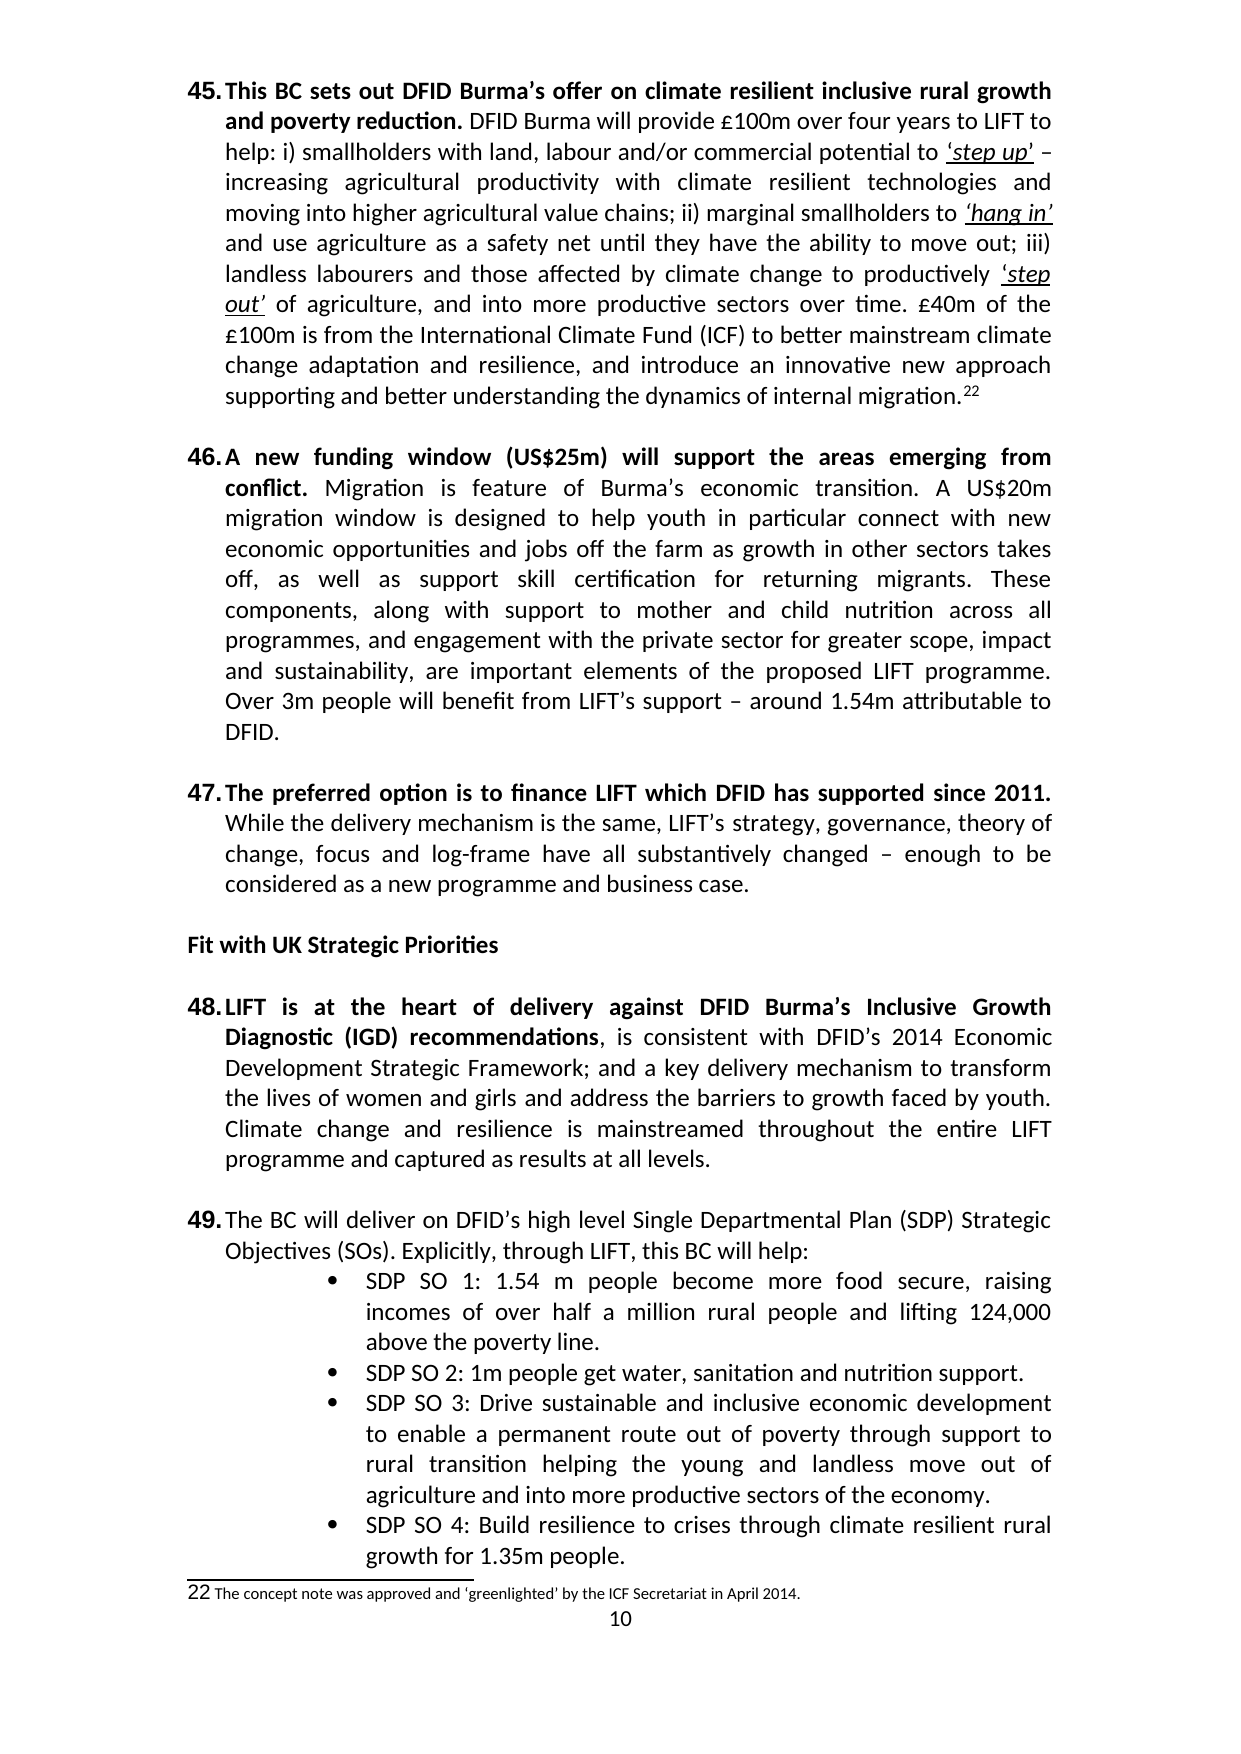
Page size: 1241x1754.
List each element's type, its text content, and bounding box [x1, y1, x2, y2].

list The BC will deliver on DFID’s high level Single Departmental Plan (SDP) Strategic Objectives (SOs). Explicitly, through LIFT, this BC will help: [187, 1204, 1053, 1265]
list LIFT is at the heart of delivery against DFID Burma’s Inclusive Growth Diagnostic (IGD) recommendations, is consistent with DFID’s 2014 Economic Development Strategic Framework; and a key delivery mechanism to transform the lives of women and girls and address the barriers to growth faced by youth. Climate change and resilience is mainstreamed throughout the entire LIFT programme and captured as results at all levels. [187, 991, 1053, 1174]
list This BC sets out DFID Burma’s offer on climate resilient inclusive rural growth and poverty reduction. DFID Burma will provide £100m over four years to LIFT to help: i) smallholders with land, labour and/or commercial potential to ‘step up’ – increasing agricultural productivity with climate resilient technologies and moving into higher agricultural value chains; ii) marginal smallholders to ‘hang in’ and use agriculture as a safety net until they have the ability to move out; iii) landless labourers and those affected by climate change to productively ‘step out’ of agriculture, and into more productive sectors over time. £40m of the £100m is from the International Climate Fund (ICF) to better mainstream climate change adaptation and resilience, and introduce an innovative new approach supporting and better understanding the dynamics of internal migration. [187, 75, 1053, 411]
list SDP SO 1: 1.54 m people become more food secure, raising incomes of over half a million rural people and lifting 124,000 above the poverty line. [328, 1265, 1053, 1357]
list Fit with UK Strategic Priorities [187, 929, 1053, 960]
list A new funding window (US$25m) will support the areas emerging from conflict. Migration is feature of Burma’s economic transition. A US$20m migration window is designed to help youth in particular connect with new economic opportunities and jobs off the farm as growth in other sectors takes off, as well as support skill certification for returning migrants. These components, along with support to mother and child nutrition across all programmes, and engagement with the private sector for greater scope, impact and sustainability, are important elements of the proposed LIFT programme. Over 3m people will benefit from LIFT’s support – around 1.54m attributable to DFID. [187, 441, 1053, 746]
list SDP SO 2: 1m people get water, sanitation and nutrition support. [328, 1357, 1053, 1387]
list SDP SO 3: Drive sustainable and inclusive economic development to enable a permanent route out of poverty through support to rural transition helping the young and landless move out of agriculture and into more productive sectors of the economy. [328, 1387, 1053, 1509]
list The concept note was approved and ‘greenlighted’ by the ICF Secretariat in April 2014. [187, 1580, 1053, 1604]
list The preferred option is to finance LIFT which DFID has supported since 2011. While the delivery mechanism is the same, LIFT’s strategy, governance, theory of change, focus and log-frame have all substantively changed – enough to be considered as a new programme and business case. [187, 777, 1053, 899]
list SDP SO 4: Build resilience to crises through climate resilient rural growth for 1.35m people. [328, 1509, 1053, 1571]
